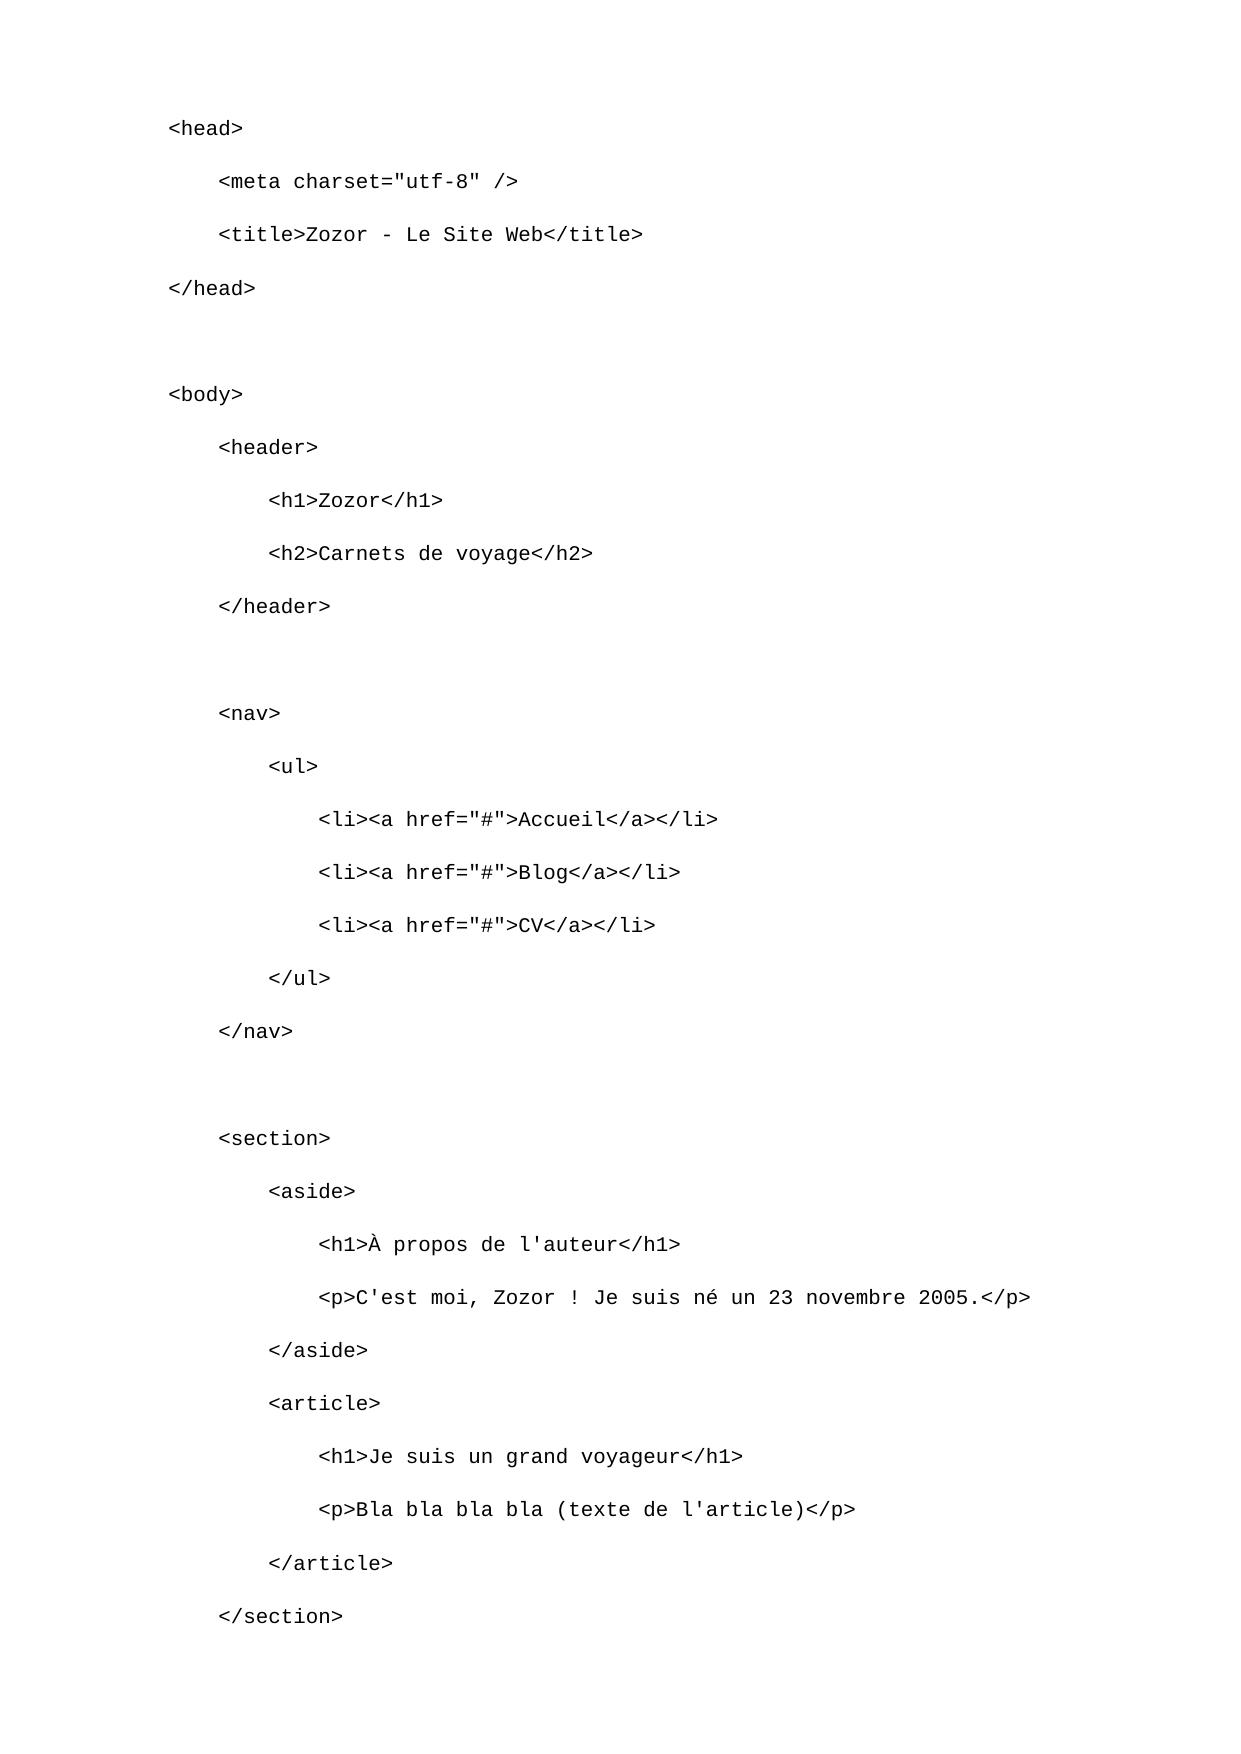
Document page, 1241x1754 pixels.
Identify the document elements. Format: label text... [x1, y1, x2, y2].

text <h1>Je suis un grand voyageur</h1> [118, 1446, 1122, 1470]
text </section> [118, 1606, 1122, 1629]
text <h1>Zozor</h1> [118, 490, 1122, 514]
text <body> [118, 384, 1122, 407]
text </head> [118, 277, 1122, 301]
text <head> [118, 118, 1122, 142]
text <ul> [118, 756, 1122, 779]
text <nav> [118, 702, 1122, 726]
text <h1>À propos de l'auteur</h1> [118, 1234, 1122, 1257]
text <p>C'est moi, Zozor ! Je suis né un 23 novembre 2005.</p> [118, 1287, 1122, 1311]
text </article> [118, 1552, 1122, 1576]
text </nav> [118, 1021, 1122, 1045]
text </header> [118, 596, 1122, 620]
text <li><a href="#">CV</a></li> [118, 915, 1122, 939]
text <li><a href="#">Accueil</a></li> [118, 809, 1122, 832]
text <title>Zozor - Le Site Web</title> [118, 224, 1122, 248]
text </ul> [118, 968, 1122, 992]
text <section> [118, 1127, 1122, 1151]
text <li><a href="#">Blog</a></li> [118, 862, 1122, 886]
text <aside> [118, 1181, 1122, 1204]
text <meta charset="utf-8" /> [118, 171, 1122, 195]
text <article> [118, 1393, 1122, 1417]
text <p>Bla bla bla bla (texte de l'article)</p> [118, 1499, 1122, 1523]
text <header> [118, 437, 1122, 461]
text </aside> [118, 1340, 1122, 1364]
text <h2>Carnets de voyage</h2> [118, 543, 1122, 567]
